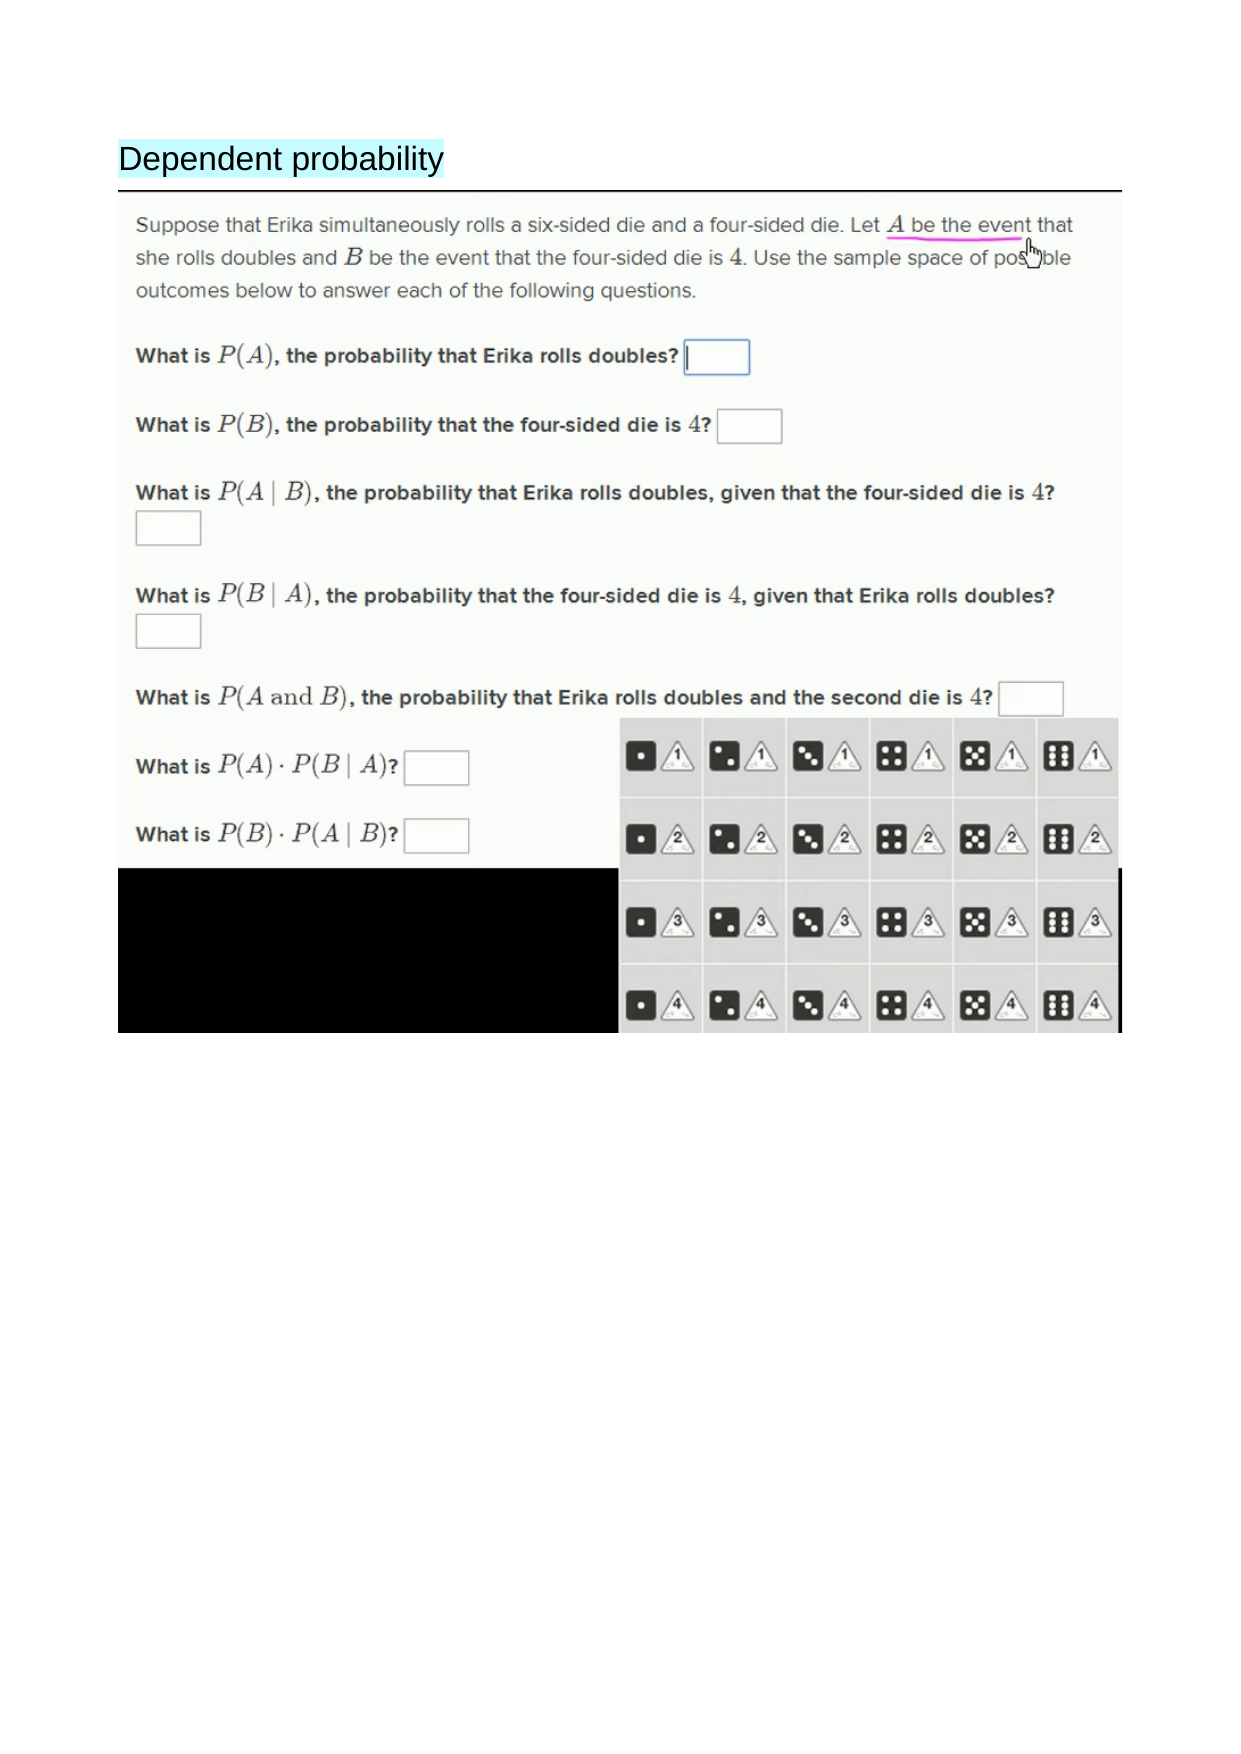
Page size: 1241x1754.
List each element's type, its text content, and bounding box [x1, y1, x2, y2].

subtitle Dependent probability [444, 139, 1122, 178]
picture [118, 190, 1123, 1033]
